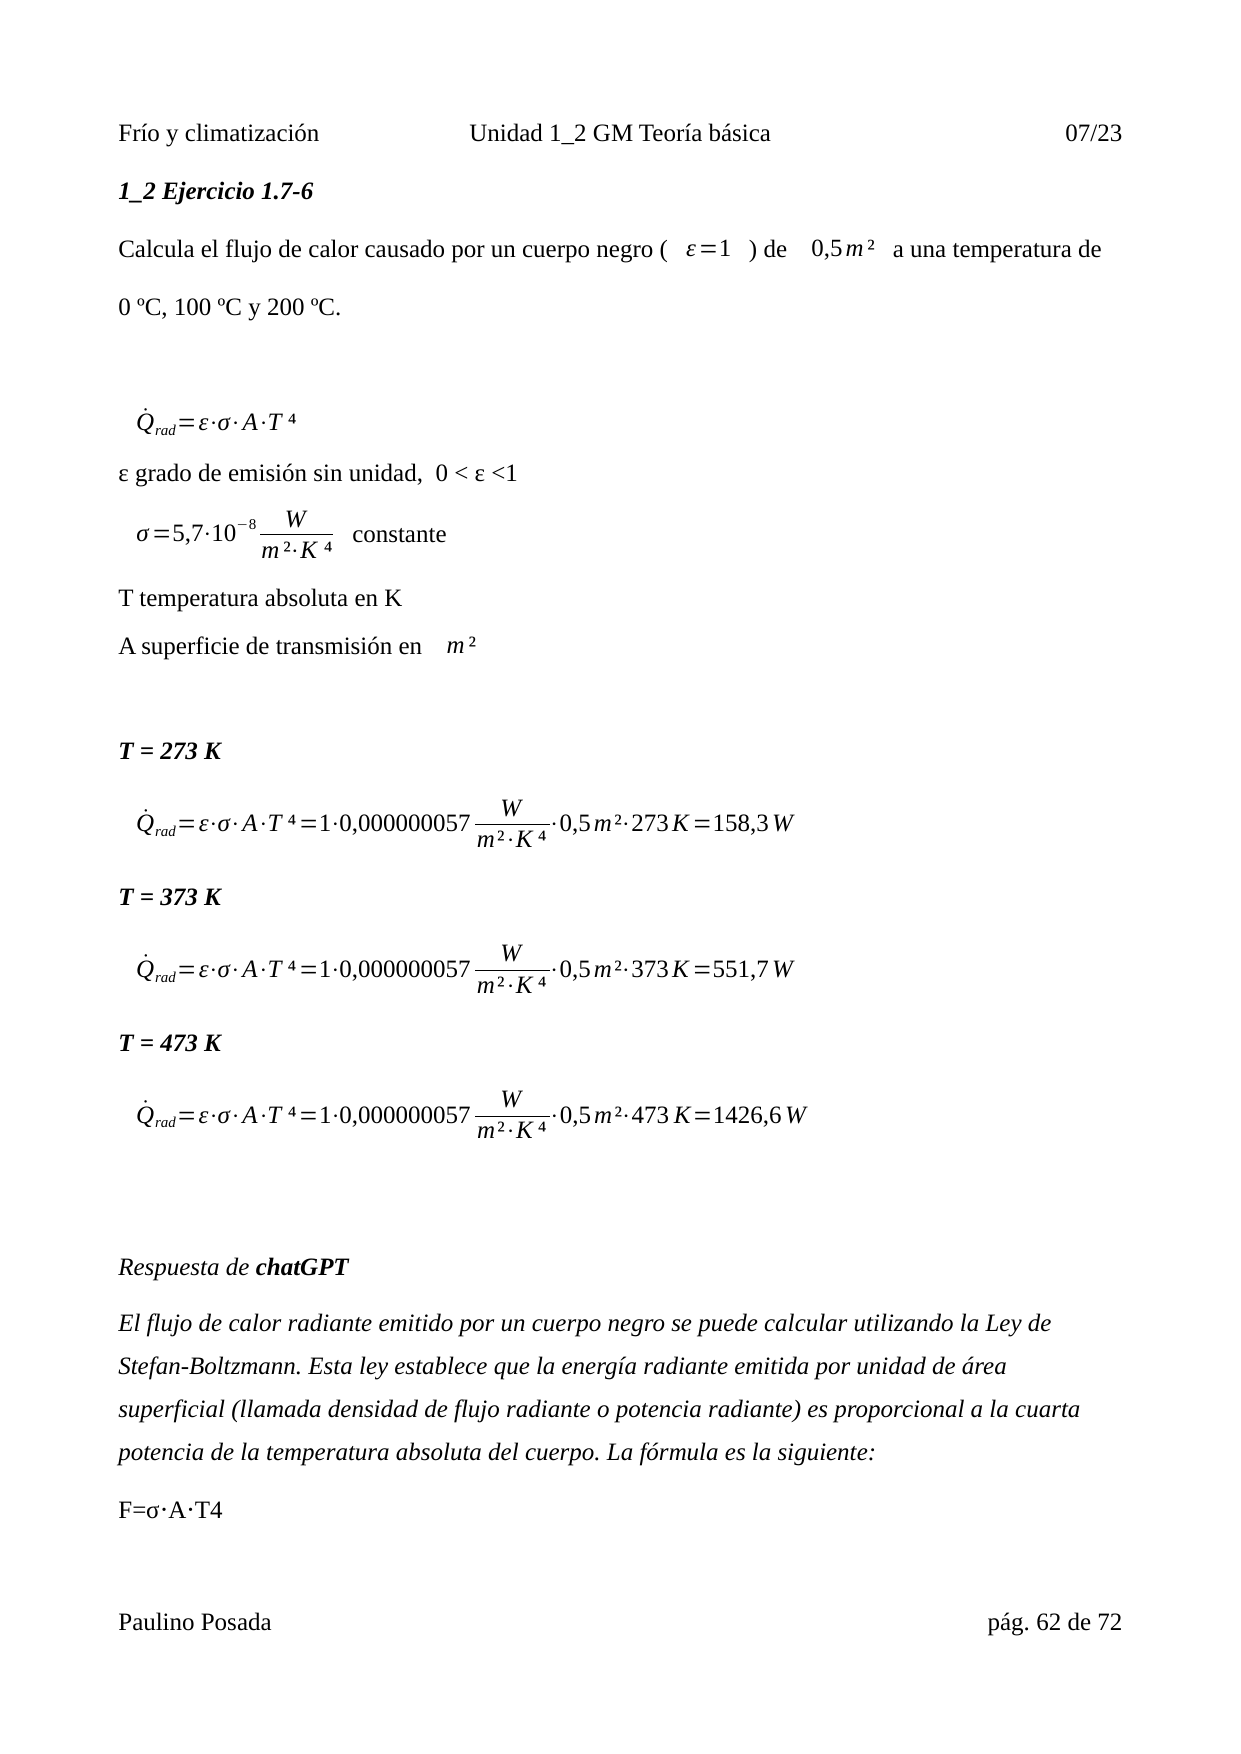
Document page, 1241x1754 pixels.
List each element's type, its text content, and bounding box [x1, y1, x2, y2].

text El flujo de calor radiante emitido por un cuerpo negro se puede calcular utilizando la Ley de Stefan-Boltzmann. Esta ley establece que la energía radiante emitida por unidad de área superficial (llamada densidad de flujo radiante o potencia radiante) es proporcional a la cuarta potencia de la temperatura absoluta del cuerpo. La fórmula es la siguiente: [118, 1308, 1122, 1466]
text ε grado de emisión sin unidad, 0 < ε <1 [118, 458, 1122, 487]
text T = 473 K [118, 1028, 1122, 1057]
text constante [118, 506, 1122, 564]
text F=σ⋅A⋅T4 [118, 1495, 1122, 1524]
text 0 ºC, 100 ºC y 200 ºC. [118, 292, 1122, 321]
text Respuesta de chatGPT [118, 1252, 1122, 1281]
text A superficie de transmisión en [118, 631, 1122, 660]
text 1_2 Ejercicio 1.7-6 [118, 176, 1122, 205]
text T temperatura absoluta en K [118, 583, 1122, 612]
text Calcula el flujo de calor causado por un cuerpo negro () de a una temperatura de [118, 234, 1122, 263]
text T = 373 K [118, 882, 1122, 911]
text T = 273 K [118, 736, 1122, 765]
